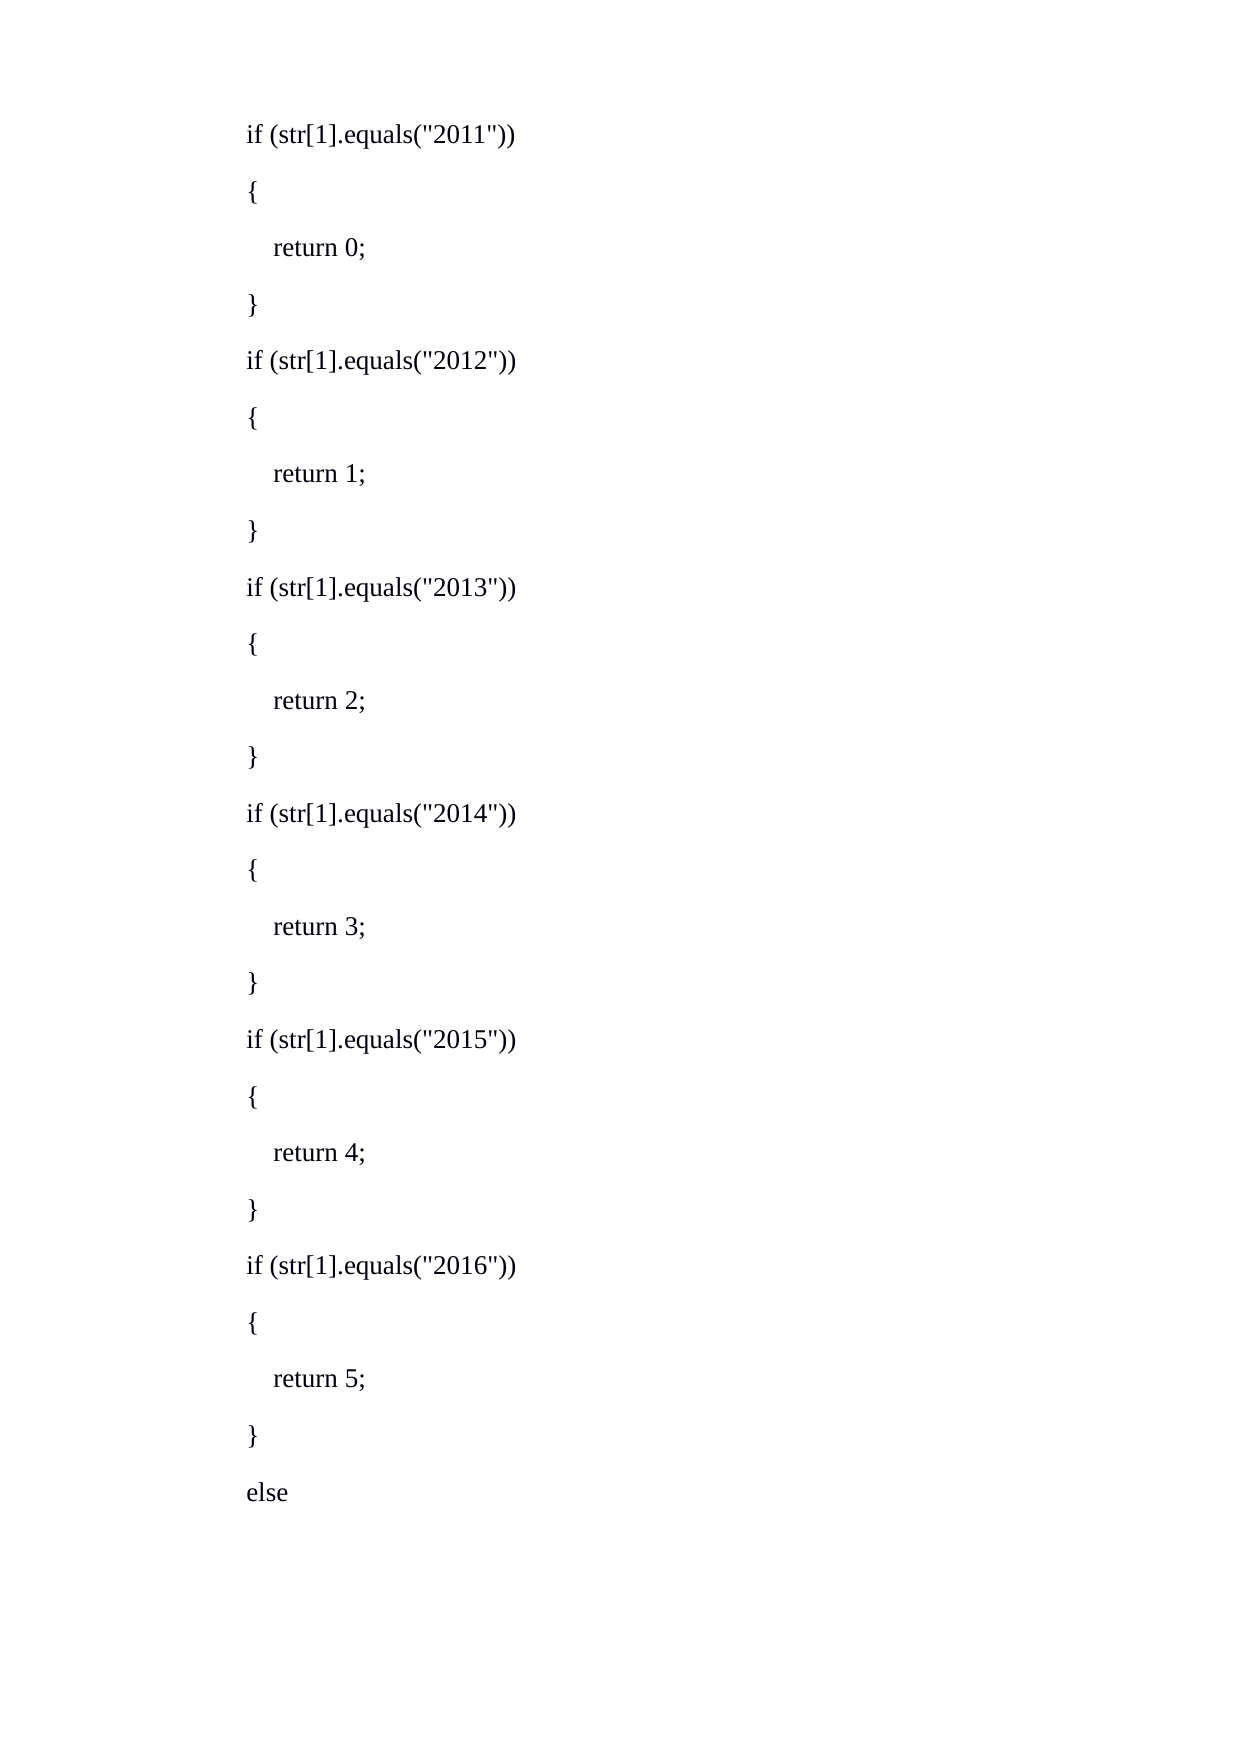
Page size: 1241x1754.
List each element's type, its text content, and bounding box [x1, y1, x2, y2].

text if (str[1].equals("2011")) [118, 118, 1122, 149]
text return 4; [118, 1136, 1122, 1167]
text if (str[1].equals("2016")) [118, 1249, 1122, 1281]
text return 3; [118, 910, 1122, 941]
text } [118, 740, 1122, 771]
text if (str[1].equals("2012")) [118, 344, 1122, 376]
text } [118, 967, 1122, 998]
text return 0; [118, 231, 1122, 262]
text return 5; [118, 1362, 1122, 1394]
text if (str[1].equals("2015")) [118, 1023, 1122, 1054]
text return 2; [118, 684, 1122, 715]
text { [118, 627, 1122, 658]
text } [118, 514, 1122, 545]
text } [118, 1193, 1122, 1224]
text else [118, 1476, 1122, 1507]
text { [118, 1080, 1122, 1111]
text return 1; [118, 457, 1122, 489]
text } [118, 288, 1122, 319]
text if (str[1].equals("2014")) [118, 797, 1122, 828]
text { [118, 401, 1122, 432]
text } [118, 1419, 1122, 1450]
text { [118, 1306, 1122, 1337]
text if (str[1].equals("2013")) [118, 571, 1122, 602]
text { [118, 853, 1122, 884]
text { [118, 175, 1122, 206]
